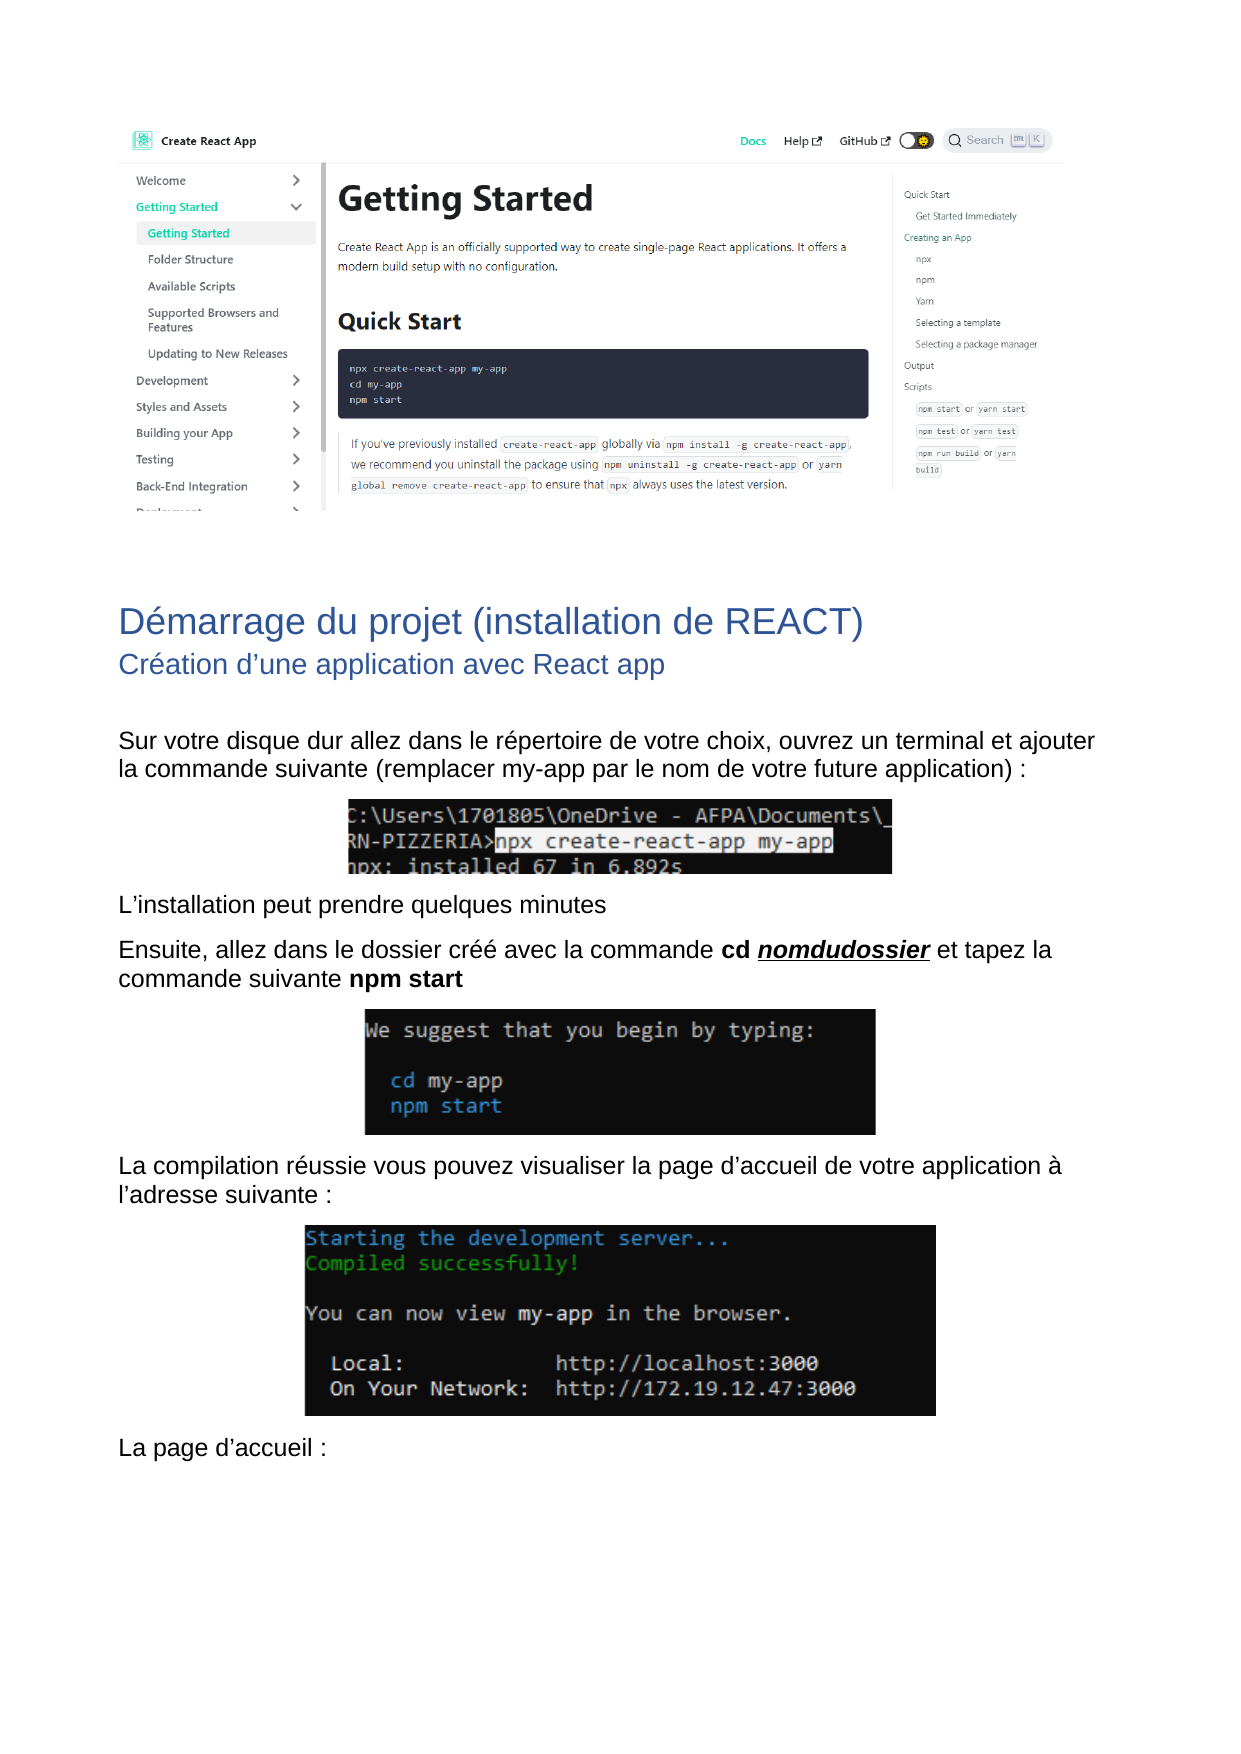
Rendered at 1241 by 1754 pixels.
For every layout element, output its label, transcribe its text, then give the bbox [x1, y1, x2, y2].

picture [118, 118, 1064, 511]
text Ensuite, allez dans le dossier créé avec la commande cd nomdudossier et tapez la commande suivante npm start [118, 935, 1122, 993]
subtitle Démarrage du projet (installation de REACT) [118, 599, 1122, 642]
subtitle Création d’une application avec React app [118, 647, 1122, 680]
text L’installation peut prendre quelques minutes [118, 890, 1122, 919]
picture [304, 1225, 936, 1416]
text Sur votre disque dur allez dans le répertoire de votre choix, ouvrez un terminal et ajouter la commande suivante (remplacer my-app par le nom de votre future application) : [118, 726, 1122, 783]
text La page d’accueil : [118, 1433, 1122, 1461]
text La compilation réussie vous pouvez visualiser la page d’accueil de votre application à l’adresse suivante : [118, 1151, 1122, 1209]
picture [348, 799, 893, 874]
picture [364, 1009, 876, 1135]
